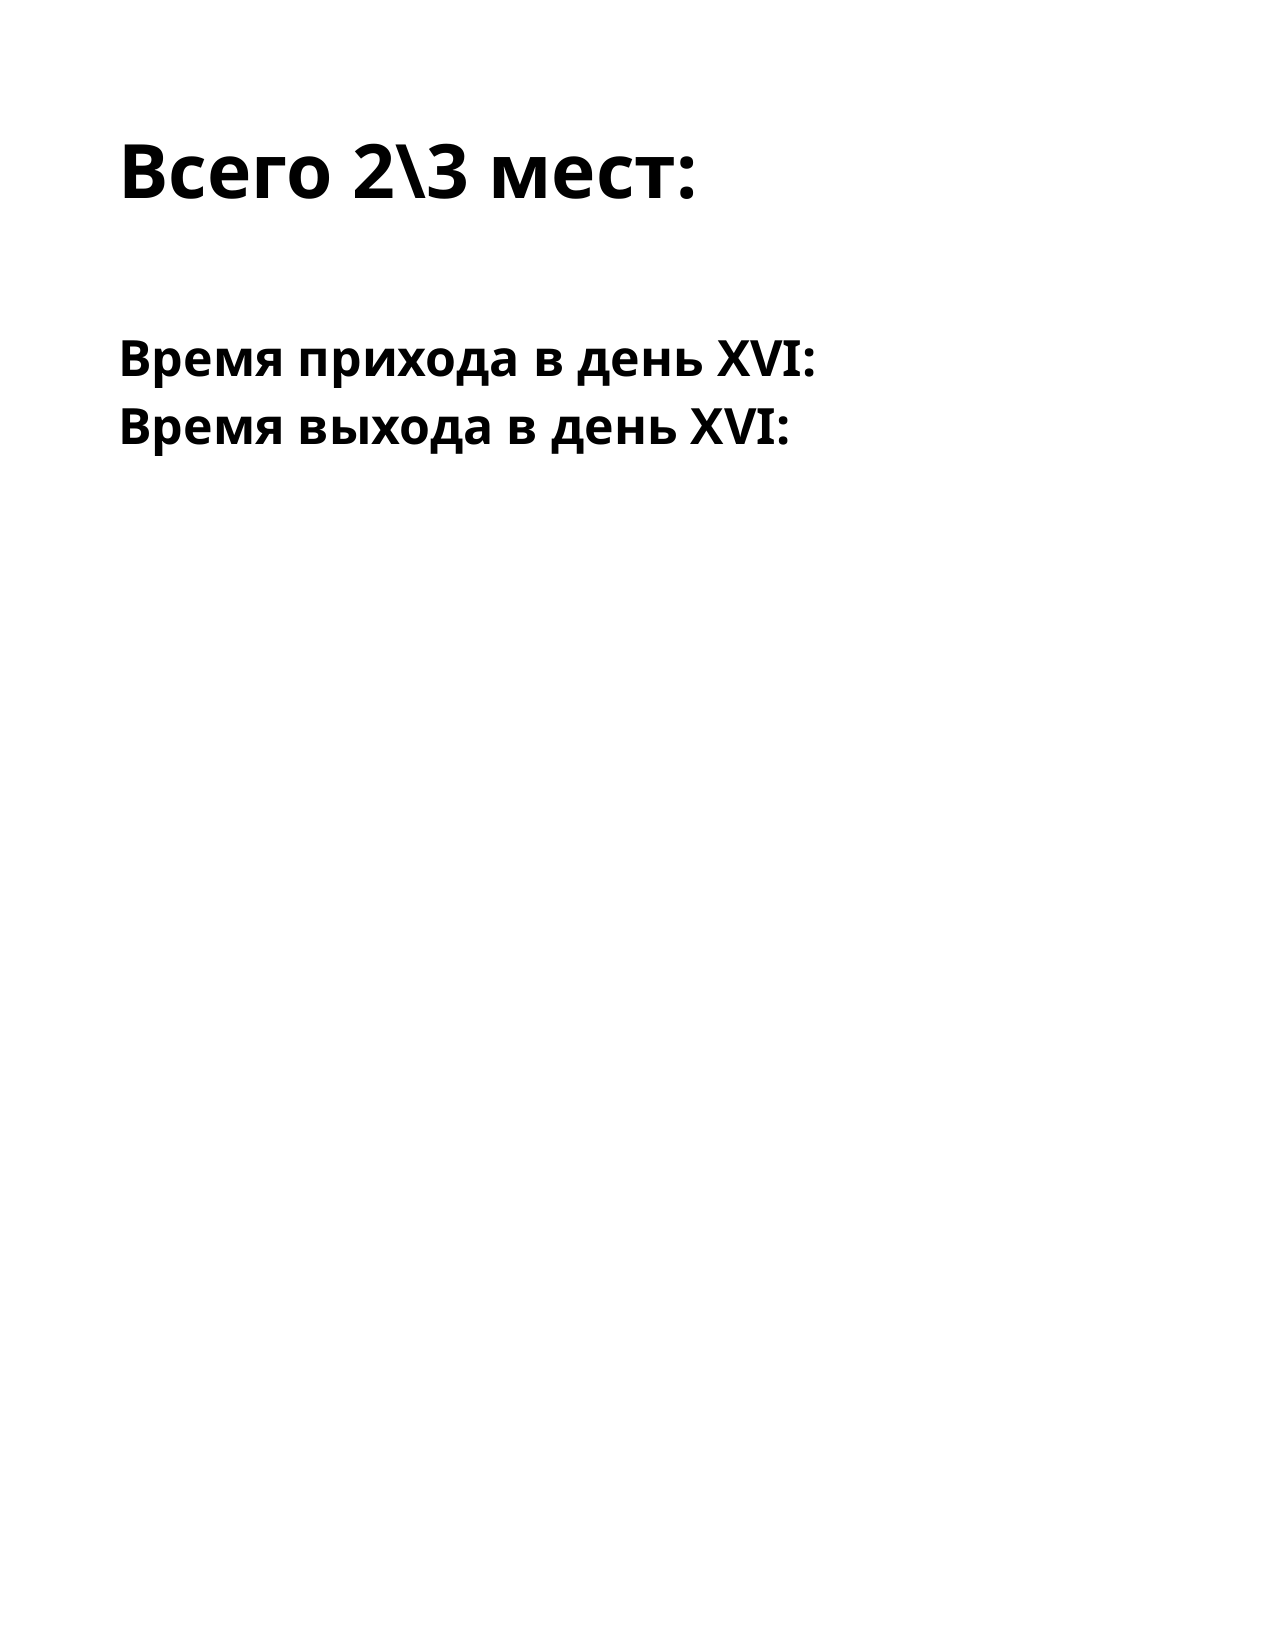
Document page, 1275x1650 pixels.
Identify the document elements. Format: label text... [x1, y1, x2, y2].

text Всего 2\3 мест: [118, 118, 1157, 220]
text Время выхода в день XVI: [118, 391, 1157, 459]
text Время прихода в день XVI: [118, 322, 1157, 391]
